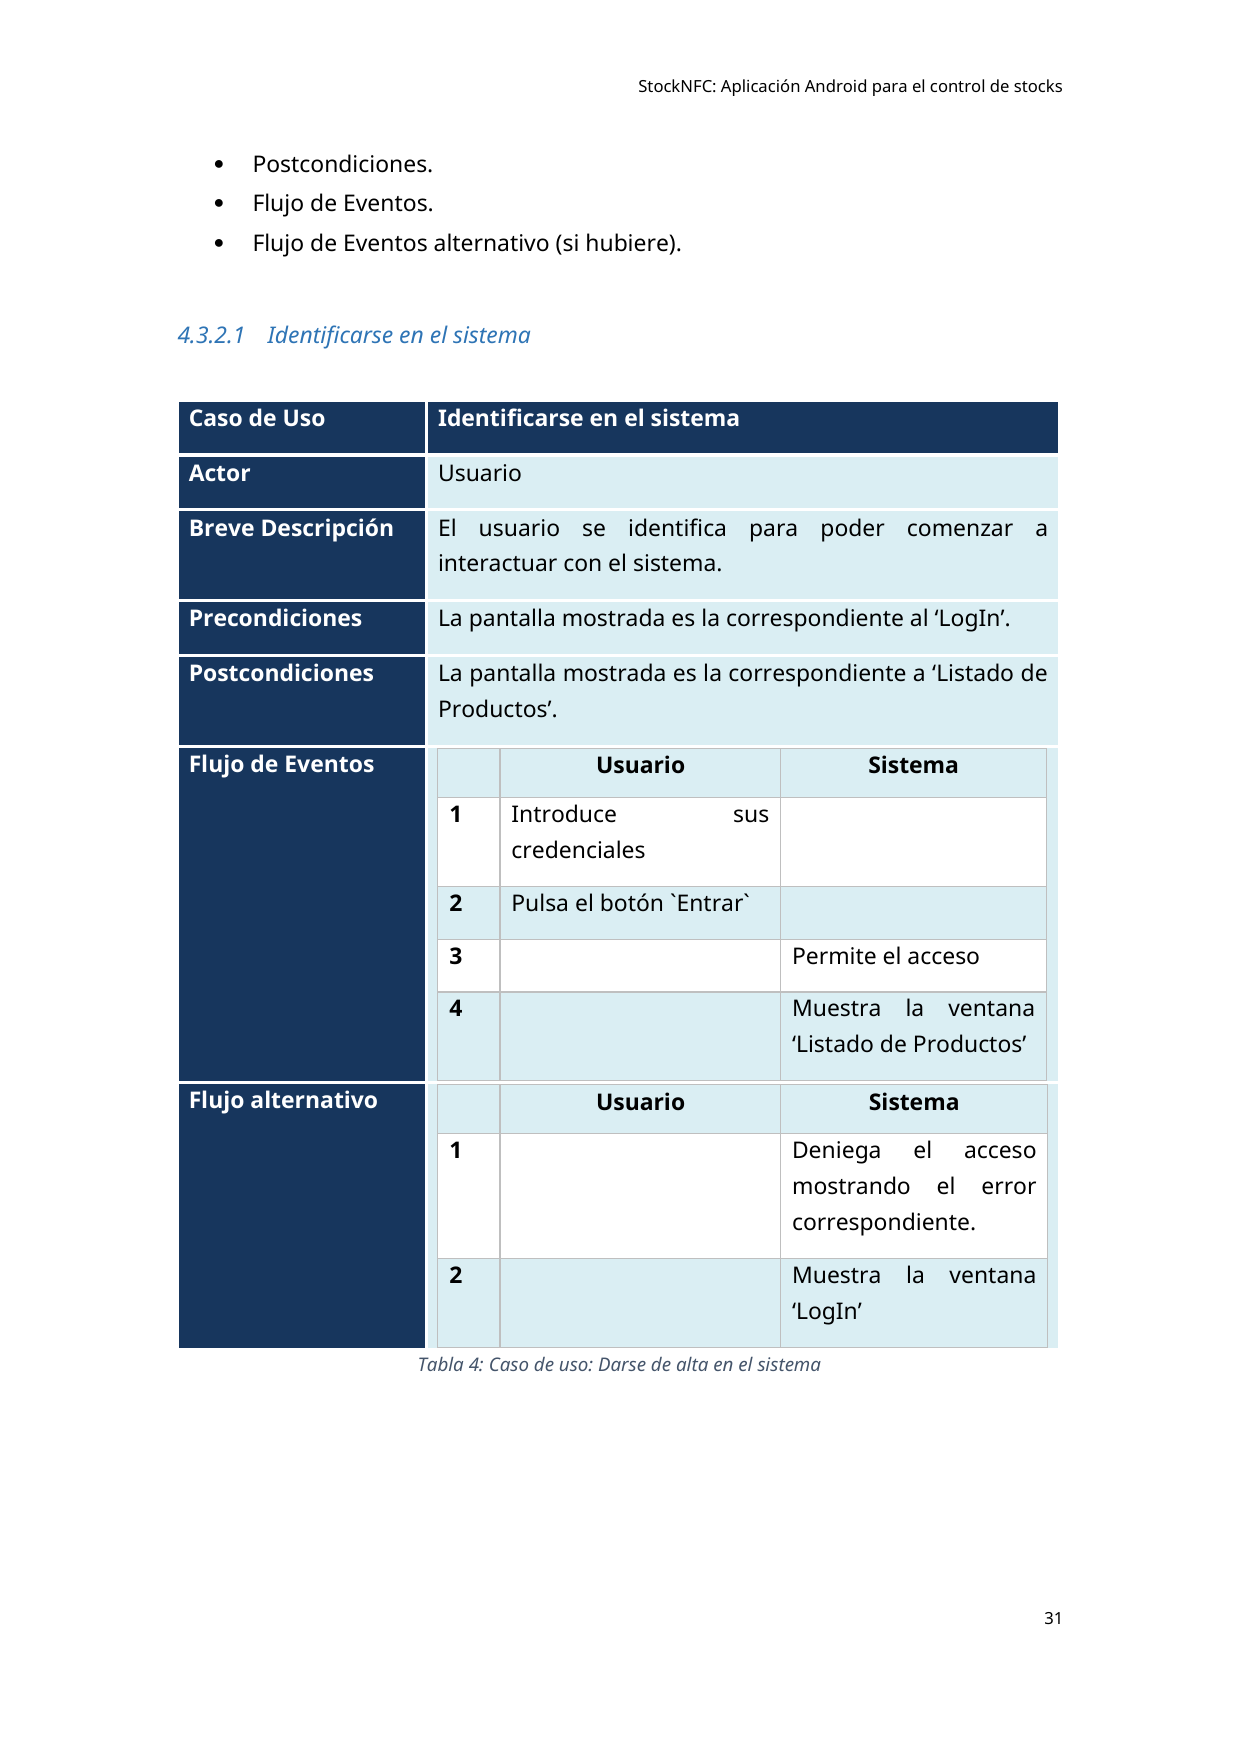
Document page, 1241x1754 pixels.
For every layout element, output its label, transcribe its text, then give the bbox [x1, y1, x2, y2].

table_header Usuario [501, 1085, 780, 1133]
table_cell Usuario [428, 457, 1058, 508]
table_cell [501, 1134, 780, 1258]
table_cell Breve Descripción [179, 511, 425, 599]
table_cell La pantalla mostrada es la correspondiente a ‘Listado de Productos’. [428, 657, 1058, 745]
table_cell Flujo alternativo [179, 1084, 425, 1348]
table_cell 2 [438, 1259, 499, 1347]
table_header [438, 749, 499, 797]
table_cell [428, 1084, 437, 1348]
table_cell 4 [438, 993, 499, 1080]
table_header Usuario [501, 749, 780, 797]
table_cell Actor [179, 457, 425, 508]
table_cell Pulsa el botón `Entrar` [501, 887, 780, 938]
table_cell [501, 993, 780, 1080]
table_cell [781, 798, 1046, 886]
list Flujo de Eventos. [215, 187, 1063, 218]
table_cell Introduce sus credenciales [501, 798, 780, 886]
table_cell Muestra la ventana ‘LogIn’ [781, 1259, 1047, 1347]
table_cell 1 [438, 798, 499, 886]
table_cell El usuario se identifica para poder comenzar a interactuar con el sistema. [428, 511, 1058, 599]
table_cell Postcondiciones [179, 657, 425, 745]
table_cell Permite el acceso [781, 940, 1046, 991]
table_cell La pantalla mostrada es la correspondiente al ‘LogIn’. [428, 602, 1058, 654]
table_header Sistema [781, 749, 1046, 797]
table_cell Muestra la ventana ‘Listado de Productos’ [781, 993, 1046, 1080]
table_header Sistema [781, 1085, 1047, 1133]
table_cell [1048, 1084, 1058, 1348]
subtitle Identificarse en el sistema [177, 319, 1063, 351]
table_cell Flujo de Eventos [179, 748, 425, 1081]
table_cell 1 [438, 1134, 499, 1258]
table_cell [781, 887, 1046, 938]
table_cell 3 [438, 940, 499, 991]
table_header Caso de Uso [179, 402, 425, 453]
list Flujo de Eventos alternativo (si hubiere). [215, 227, 1063, 258]
table_header Identificarse en el sistema [428, 402, 1058, 453]
table_cell [428, 748, 437, 1081]
table_cell Precondiciones [179, 602, 425, 654]
table_cell 2 [438, 887, 499, 938]
text Tabla 4: Caso de uso: Darse de alta en el sistema [177, 1351, 1063, 1377]
table_cell Deniega el acceso mostrando el error correspondiente. [781, 1134, 1047, 1258]
table_cell [1047, 748, 1058, 1081]
table_header [438, 1085, 499, 1133]
list Postcondiciones. [215, 148, 1063, 179]
table_cell [501, 940, 780, 991]
table_cell [501, 1259, 780, 1347]
